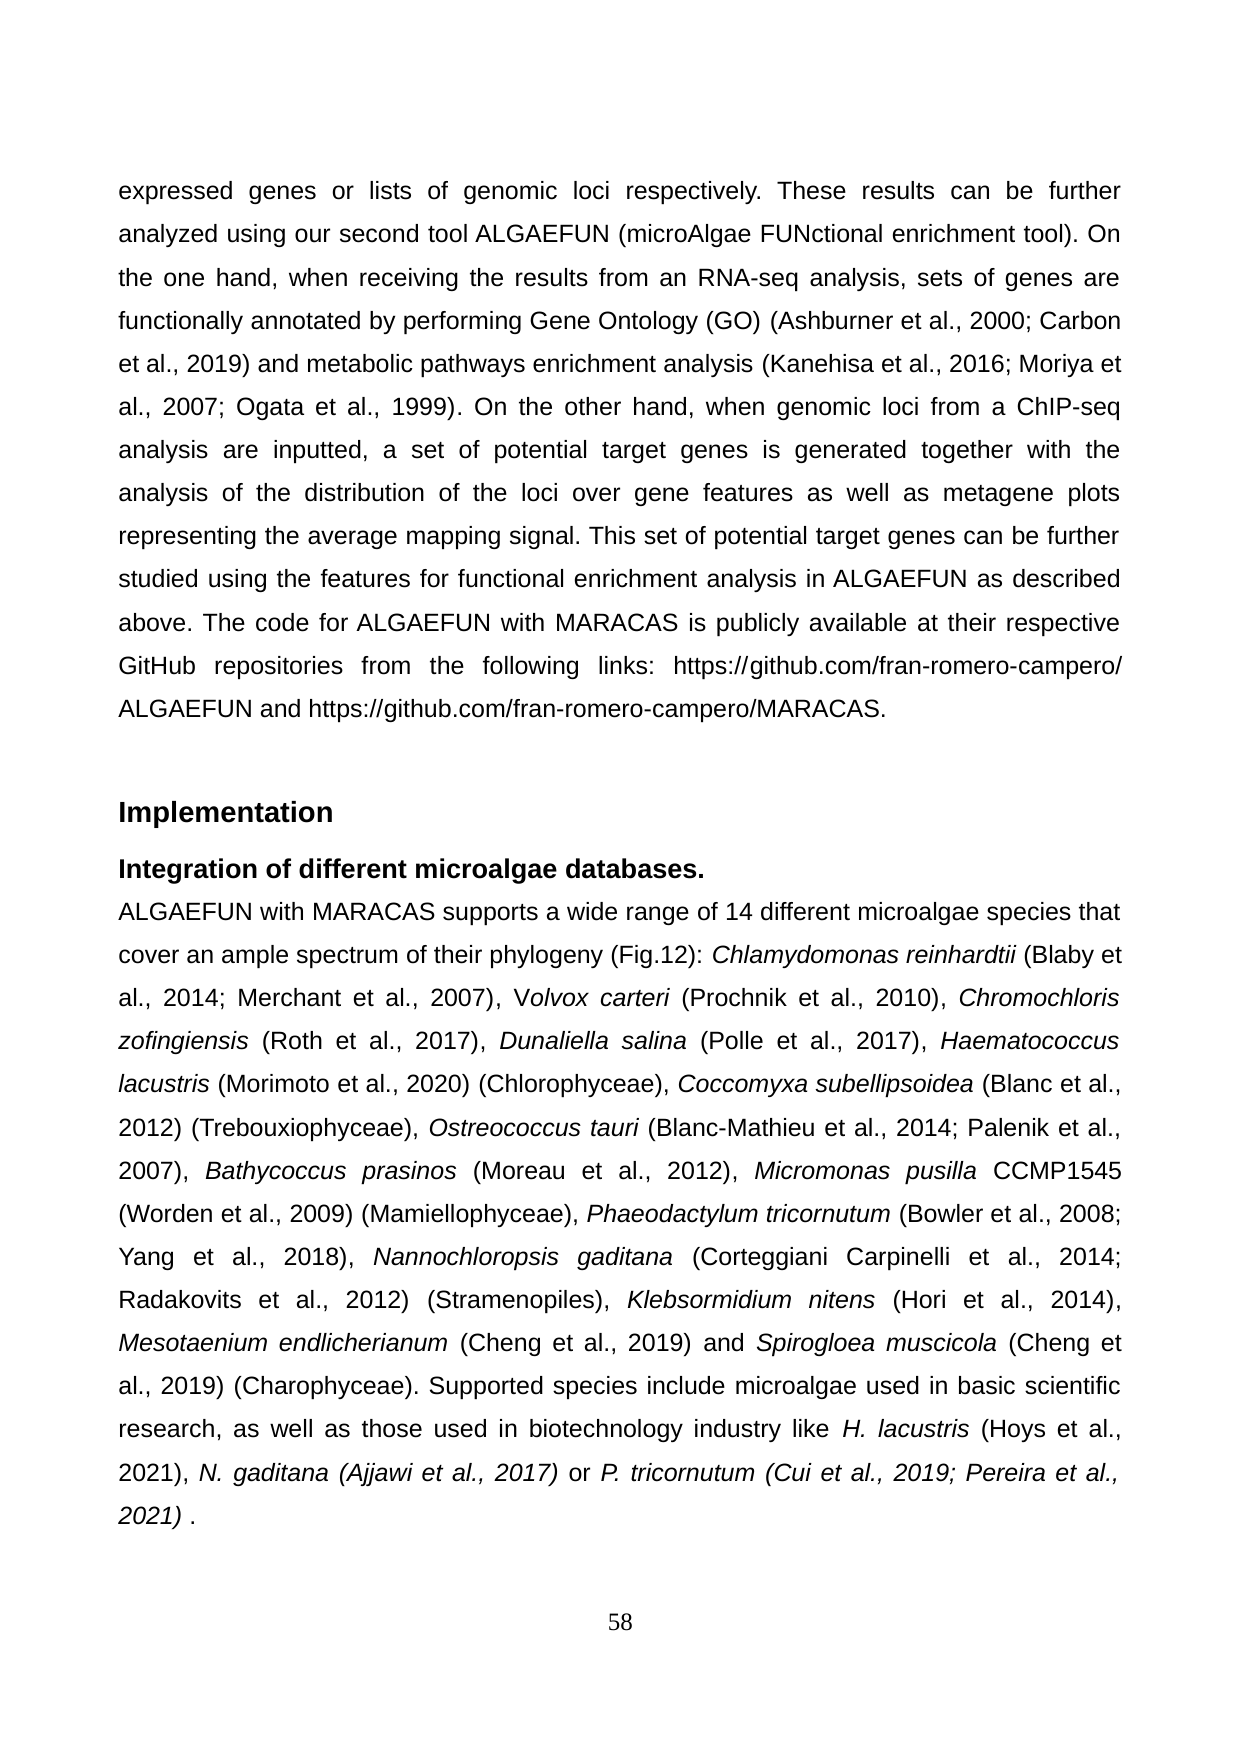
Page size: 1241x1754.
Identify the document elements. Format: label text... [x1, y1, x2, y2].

text ALGAEFUN with MARACAS supports a wide range of 14 different microalgae species that cover an ample spectrum of their phylogeny (Fig.12): Chlamydomonas reinhardtii (Blaby et al., 2014; Merchant et al., 2007)⁠, Volvox carteri (Prochnik et al., 2010)⁠, Chromochloris zofingiensis (Roth et al., 2017)⁠, Dunaliella salina (Polle et al., 2017)⁠, Haematococcus lacustris (Morimoto et al., 2020)⁠ (Chlorophyceae), Coccomyxa subellipsoidea (Blanc et al., 2012)⁠ (Trebouxiophyceae), Ostreococcus tauri (Blanc-Mathieu et al., 2014; Palenik et al., 2007)⁠, Bathycoccus prasinos (Moreau et al., 2012)⁠, Micromonas pusilla CCMP1545 (Worden et al., 2009)⁠ (Mamiellophyceae), Phaeodactylum tricornutum (Bowler et al., 2008; Yang et al., 2018)⁠, Nannochloropsis gaditana (Corteggiani Carpinelli et al., 2014; Radakovits et al., 2012)⁠ (Stramenopiles), Klebsormidium nitens (Hori et al., 2014)⁠, Mesotaenium endlicherianum (Cheng et al., 2019)⁠ and Spirogloea muscicola (Cheng et al., 2019)⁠ (Charophyceae). Supported species include microalgae used in basic scientific research, as well as those used in biotechnology industry like H. lacustris (Hoys et al., 2021)⁠, N. gaditana (Ajjawi et al., 2017)⁠ or P. tricornutum (Cui et al., 2019; Pereira et al., 2021)⁠ . [118, 897, 1122, 1529]
text expressed genes or lists of genomic loci respectively. These results can be further analyzed using our second tool ALGAEFUN (microAlgae FUNctional enrichment tool). On the one hand, when receiving the results from an RNA-seq analysis, sets of genes are functionally annotated by performing Gene Ontology (GO) (Ashburner et al., 2000; Carbon et al., 2019)⁠ and metabolic pathways enrichment analysis (Kanehisa et al., 2016; Moriya et al., 2007; Ogata et al., 1999)⁠. On the other hand, when genomic loci from a ChIP-seq analysis are inputted, a set of potential target genes is generated together with the analysis of the distribution of the loci over gene features as well as metagene plots representing the average mapping signal. This set of potential target genes can be further studied using the features for functional enrichment analysis in ALGAEFUN as described above. The code for ALGAEFUN with MARACAS is publicly available at their respective GitHub repositories from the following links: https://​github.​com/​fran-​romero-​campe​ro/​ALGAE​FUN and https://​github.com/​fran-​romero-​campe​ro/​MARAC​AS. [118, 176, 1122, 723]
subtitle Implementation [118, 795, 1122, 828]
subtitle Integration of different microalgae databases. [118, 853, 1122, 884]
